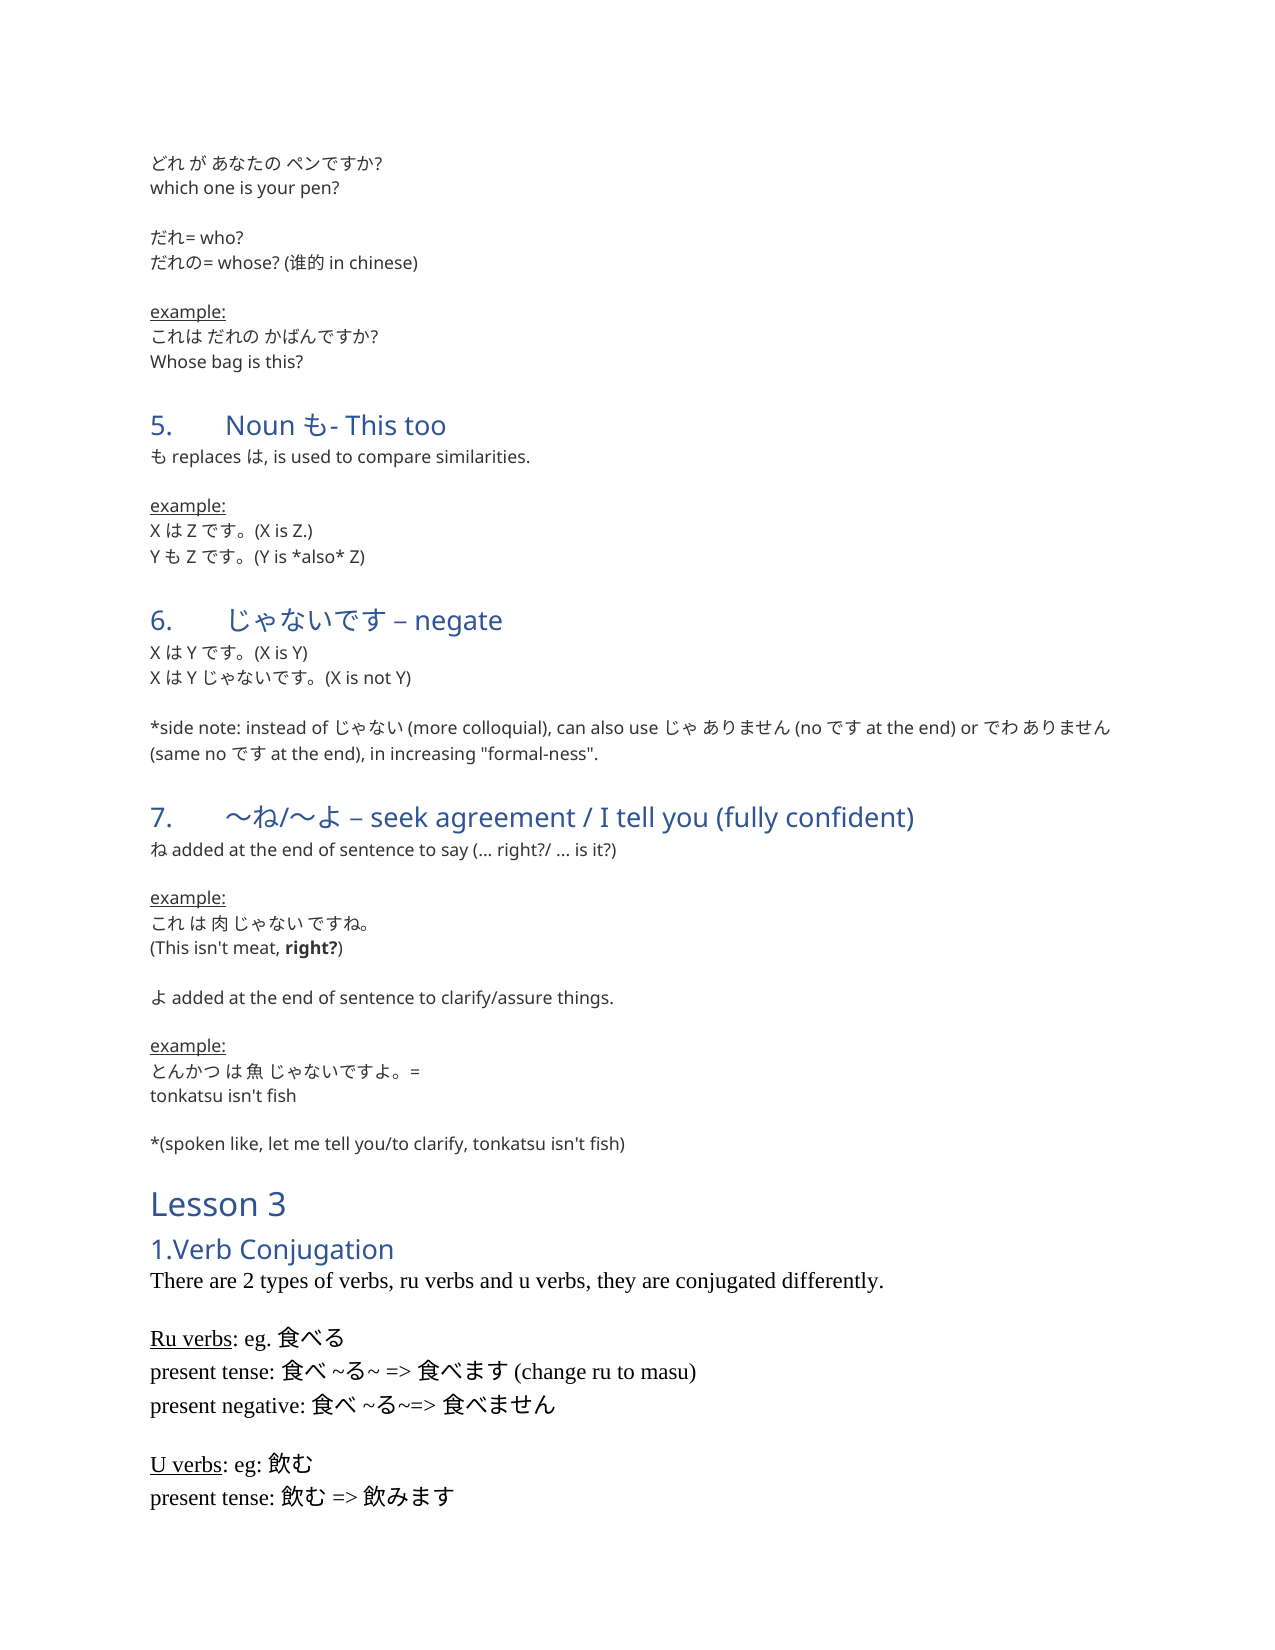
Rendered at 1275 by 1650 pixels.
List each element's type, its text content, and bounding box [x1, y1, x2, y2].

text *(spoken like, let me tell you/to clarify, tonkatsu isn't fish) [150, 1132, 1125, 1156]
text tonkatsu isn't fish [150, 1083, 1125, 1107]
text (This isn't meat, right?) [150, 935, 1125, 959]
subtitle Verb Conjugation [150, 1230, 1125, 1267]
text present tense: 飲む => 飲みます [150, 1479, 1125, 1512]
text *side note: instead of じゃない (more colloquial), can also use じゃ ありません (no です at the end) or でわ ありません (same no です at the end), in increasing "formal-ness". [150, 714, 1125, 766]
subtitle ～ね/～よ – seek agreement / I tell you (fully confident) [150, 796, 1125, 836]
text present negative: 食べ ~る~=> 食べません [150, 1386, 1125, 1420]
text U verbs: eg: 飲む [150, 1446, 1125, 1479]
subtitle じゃないです – negate [150, 599, 1125, 638]
text example: [150, 493, 1125, 517]
text There are 2 types of verbs, ru verbs and u verbs, they are conjugated differently. [150, 1267, 1125, 1294]
text これは だれの かばんですか? [150, 323, 1125, 349]
text とんかつ は 魚 じゃないですよ。= [150, 1058, 1125, 1083]
text よ added at the end of sentence to clarify/assure things. [150, 983, 1125, 1009]
text X は Z です。(X is Z.) [150, 517, 1125, 543]
text example: [150, 299, 1125, 323]
subtitle Noun も- This too [150, 404, 1125, 443]
text Whose bag is this? [150, 349, 1125, 373]
text present tense: 食べ ~る~ => 食べます (change ru to masu) [150, 1353, 1125, 1386]
text これ は 肉 じゃない ですね。 [150, 909, 1125, 935]
text だれ= who? [150, 223, 1125, 249]
subtitle Lesson 3 [150, 1181, 1125, 1226]
text X は Y じゃないです。(X is not Y) [150, 664, 1125, 690]
text example: [150, 1033, 1125, 1058]
text Ru verbs: eg. 食べる [150, 1320, 1125, 1353]
text も replaces は, is used to compare similarities. [150, 443, 1125, 469]
text X は Y です。(X is Y) [150, 638, 1125, 664]
text ね added at the end of sentence to say (... right?/ ... is it?) [150, 836, 1125, 861]
text だれの= whose? (谁的 in chinese) [150, 249, 1125, 275]
text Y も Z です。(Y is *also* Z) [150, 543, 1125, 569]
text which one is your pen? [150, 175, 1125, 199]
text example: [150, 885, 1125, 909]
text どれ が あなたの ペンですか? [150, 149, 1125, 175]
